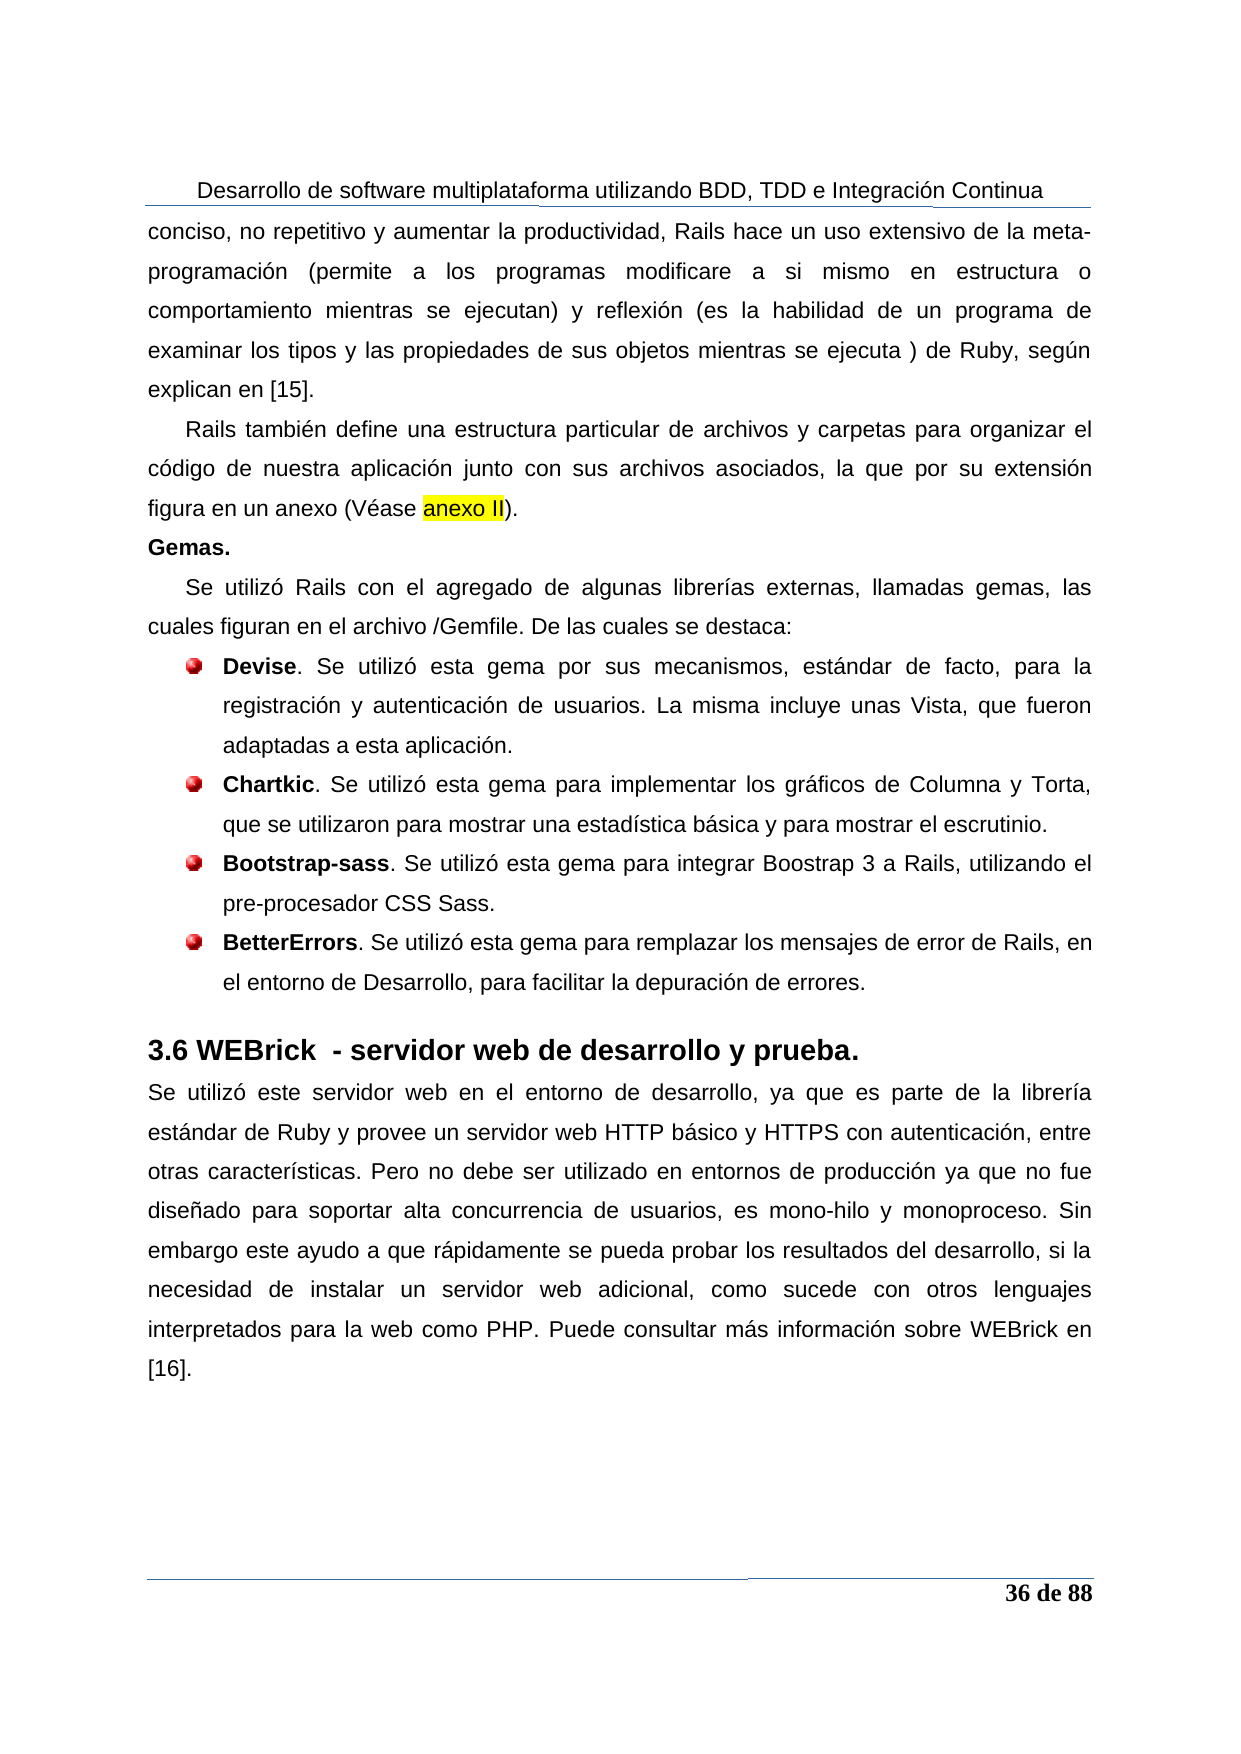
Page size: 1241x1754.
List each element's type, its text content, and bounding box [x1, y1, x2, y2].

text Gemas. [148, 534, 1093, 561]
list Bootstrap-sass. Se utilizó esta gema para integrar Boostrap 3 a Rails, utilizando el pre-procesador CSS Sass. [185, 850, 1093, 916]
list Devise. Se utilizó esta gema por sus mecanismos, estándar de facto, para la registración y autenticación de usuarios. La misma incluye unas Vista, que fueron adaptadas a esta aplicación. [185, 653, 1093, 758]
picture [186, 776, 202, 792]
text Rails también define una estructura particular de archivos y carpetas para organizar el código de nuestra aplicación junto con sus archivos asociados, la que por su extensión figura en un anexo (Véase anexo II). [148, 416, 1093, 521]
picture [186, 934, 202, 950]
text Se utilizó Rails con el agregado de algunas librerías externas, llamadas gemas, las cuales figuran en el archivo /Gemfile. De las cuales se destaca: [148, 574, 1093, 639]
picture [186, 855, 202, 871]
text conciso, no repetitivo y aumentar la productividad, Rails hace un uso extensivo de la meta-programación (permite a los programas modificare a si mismo en estructura o comportamiento mientras se ejecutan) y reflexión (es la habilidad de un programa de examinar los tipos y las propiedades de sus objetos mientras se ejecuta ) de Ruby, según explican en [15]. [148, 218, 1093, 403]
list BetterErrors. Se utilizó esta gema para remplazar los mensajes de error de Rails, en el entorno de Desarrollo, para facilitar la depuración de errores. [185, 929, 1093, 995]
picture [186, 658, 202, 674]
list Chartkic. Se utilizó esta gema para implementar los gráficos de Columna y Torta, que se utilizaron para mostrar una estadística básica y para mostrar el escrutinio. [185, 771, 1093, 837]
subtitle 3.6 WEBrick - servidor web de desarrollo y prueba. [148, 1033, 1093, 1066]
text Se utilizó este servidor web en el entorno de desarrollo, ya que es parte de la librería estándar de Ruby y provee un servidor web HTTP básico y HTTPS con autenticación, entre otras características. Pero no debe ser utilizado en entornos de producción ya que no fue diseñado para soportar alta concurrencia de usuarios, es mono-hilo y monoproceso. Sin embargo este ayudo a que rápidamente se pueda probar los resultados del desarrollo, si la necesidad de instalar un servidor web adicional, como sucede con otros lenguajes interpretados para la web como PHP. Puede consultar más información sobre WEBrick en [16]. [148, 1079, 1093, 1382]
